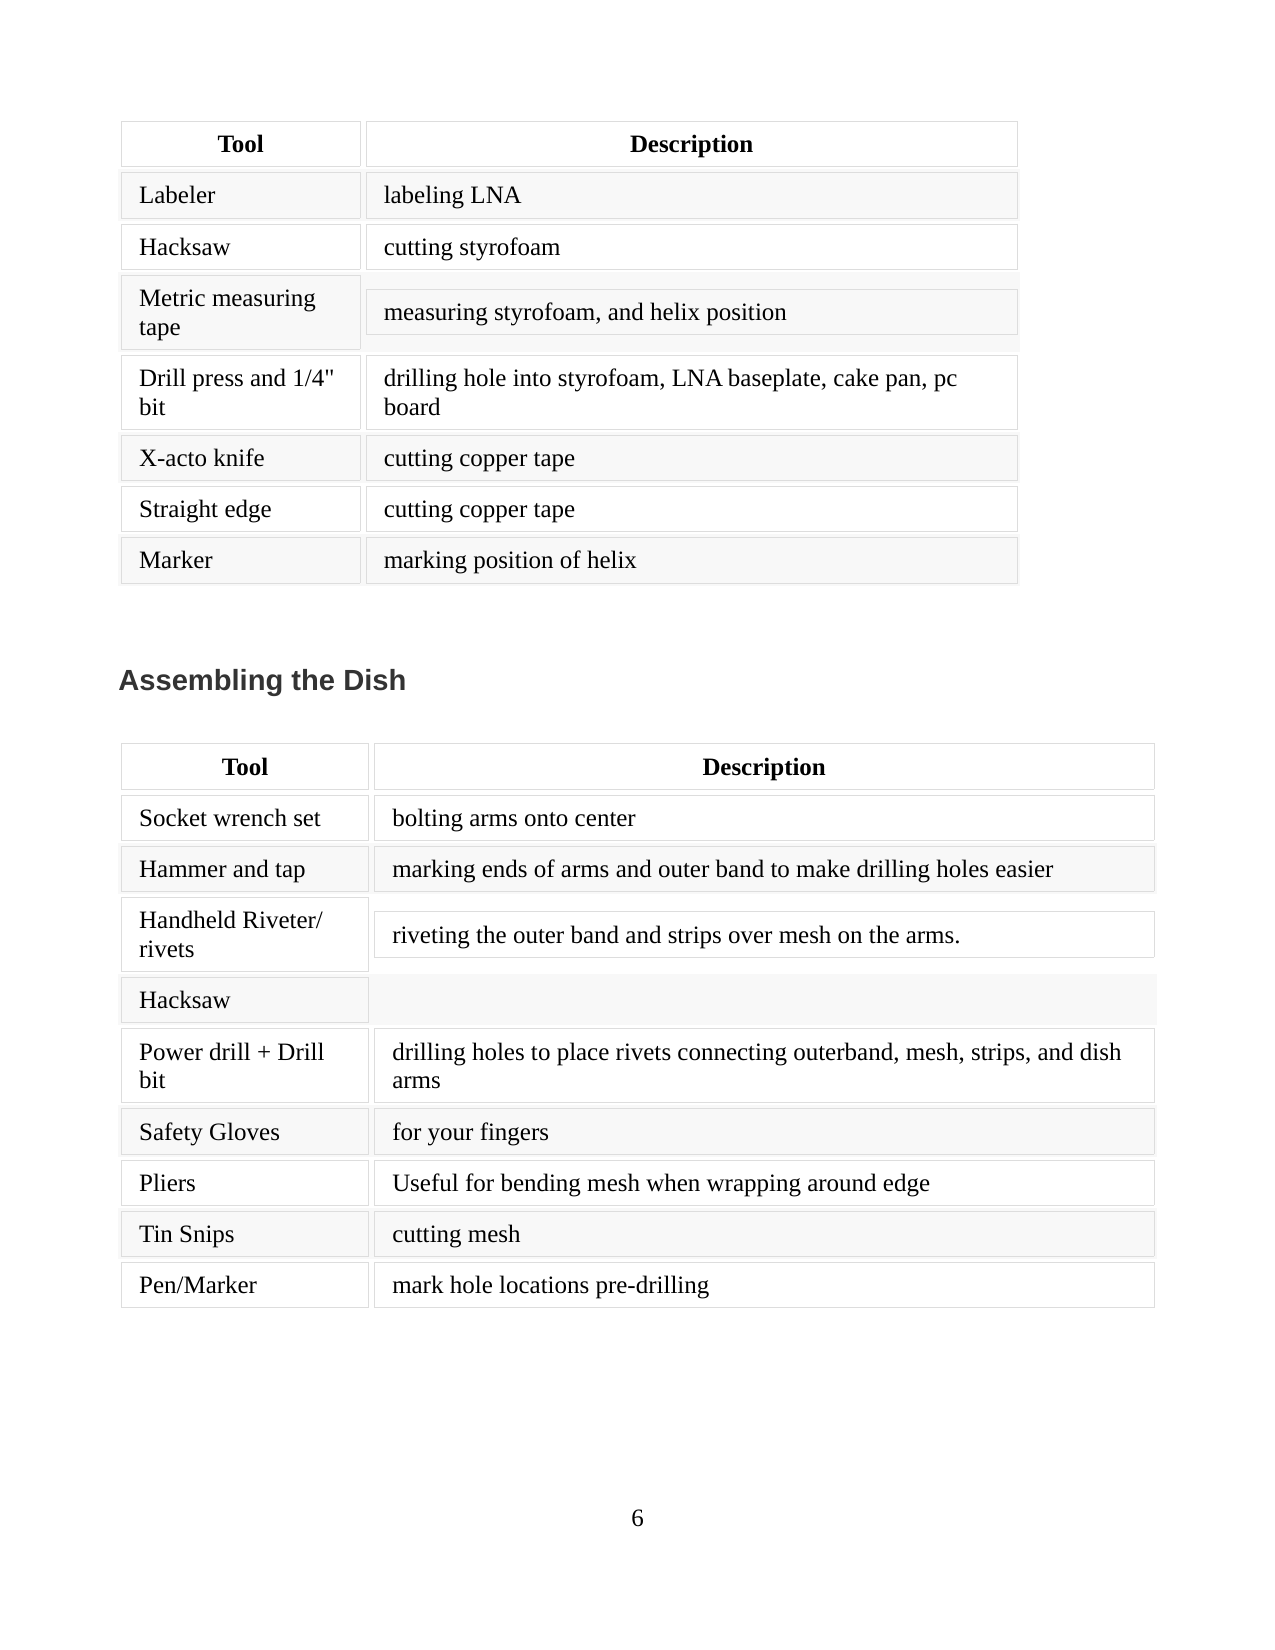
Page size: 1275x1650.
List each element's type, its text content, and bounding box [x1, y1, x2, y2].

table_cell Safety Gloves [118, 1105, 371, 1157]
table_cell bolting arms onto center [371, 792, 1157, 843]
table_cell Marker [118, 534, 363, 586]
table_cell X-acto knife [118, 432, 363, 483]
table_header Description [363, 118, 1020, 169]
table_cell marking ends of arms and outer band to make drilling holes easier [371, 843, 1157, 894]
table_cell Tin Snips [118, 1208, 371, 1259]
table_cell Straight edge [118, 483, 363, 534]
table_cell riveting the outer band and strips over mesh on the arms. [371, 894, 1157, 974]
table_cell Drill press and 1/4" bit [118, 352, 363, 432]
table_cell Pliers [118, 1157, 371, 1208]
table_cell drilling hole into styrofoam, LNA baseplate, cake pan, pc board [363, 352, 1020, 432]
table_header Tool [118, 118, 363, 169]
table_cell for your fingers [371, 1105, 1157, 1157]
table_cell cutting copper tape [363, 432, 1020, 483]
table_cell Useful for bending mesh when wrapping around edge [371, 1157, 1157, 1208]
table_cell Power drill + Drill bit [118, 1025, 371, 1105]
table_cell cutting mesh [371, 1208, 1157, 1259]
table_cell Hacksaw [118, 974, 371, 1025]
table_cell measuring styrofoam, and helix position [363, 272, 1020, 352]
table_header Description [371, 740, 1157, 792]
table_cell Hacksaw [118, 221, 363, 272]
table_cell drilling holes to place rivets connecting outerband, mesh, strips, and dish arms [371, 1025, 1157, 1105]
subtitle Assembling the Dish [118, 663, 1157, 697]
table_cell cutting copper tape [363, 483, 1020, 534]
table_cell Metric measuring tape [118, 272, 363, 352]
table_cell mark hole locations pre-drilling [371, 1259, 1157, 1310]
table_cell Hammer and tap [118, 843, 371, 894]
table_cell cutting styrofoam [363, 221, 1020, 272]
table_cell Socket wrench set [118, 792, 371, 843]
table_cell Pen/Marker [118, 1259, 371, 1310]
table_header Tool [118, 740, 371, 792]
table_cell Labeler [118, 169, 363, 221]
table_cell Handheld Riveter/ rivets [118, 894, 371, 974]
table_cell [371, 974, 1157, 1025]
table_cell marking position of helix [363, 534, 1020, 586]
table_cell labeling LNA [363, 169, 1020, 221]
